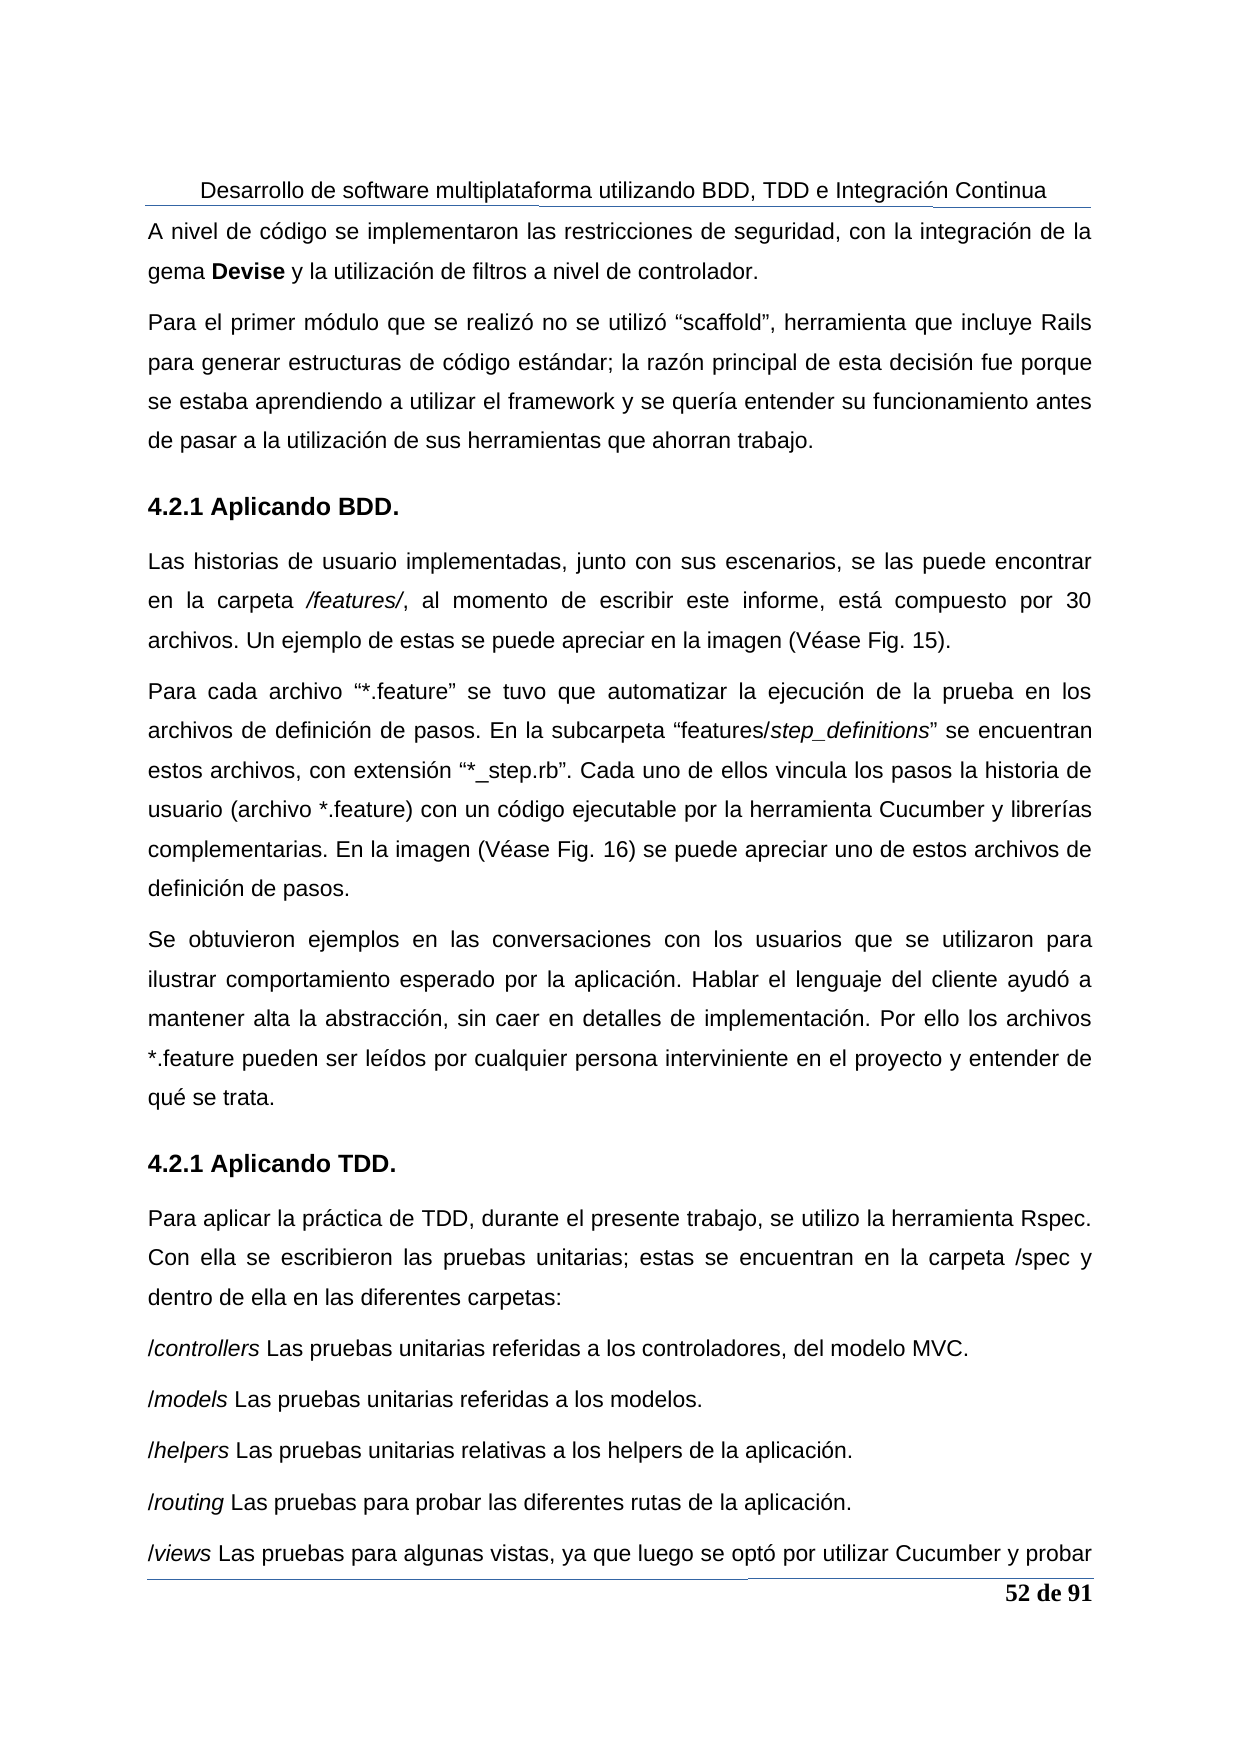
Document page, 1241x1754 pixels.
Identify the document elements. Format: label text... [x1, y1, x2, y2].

text /routing Las pruebas para probar las diferentes rutas de la aplicación. [148, 1488, 1093, 1515]
text Las historias de usuario implementadas, junto con sus escenarios, se las puede encontrar en la carpeta /features/, al momento de escribir este informe, está compuesto por 30 archivos. Un ejemplo de estas se puede apreciar en la imagen (Véase Fig. 15). [148, 548, 1093, 653]
text Para aplicar la práctica de TDD, durante el presente trabajo, se utilizo la herramienta Rspec. Con ella se escribieron las pruebas unitarias; estas se encuentran en la carpeta /spec y dentro de ella en las diferentes carpetas: [148, 1204, 1093, 1310]
text /helpers Las pruebas unitarias relativas a los helpers de la aplicación. [148, 1437, 1093, 1463]
text Para el primer módulo que se realizó no se utilizó “scaffold”, herramienta que incluye Rails para generar estructuras de código estándar; la razón principal de esta decisión fue porque se estaba aprendiendo a utilizar el framework y se quería entender su funcionamiento antes de pasar a la utilización de sus herramientas que ahorran trabajo. [148, 309, 1093, 454]
text /views Las pruebas para algunas vistas, ya que luego se optó por utilizar Cucumber y probar [148, 1540, 1093, 1566]
text Para cada archivo “*.feature” se tuvo que automatizar la ejecución de la prueba en los archivos de definición de pasos. En la subcarpeta “features/step_definitions” se encuentran estos archivos, con extensión “*_step.rb”. Cada uno de ellos vincula los pasos la historia de usuario (archivo *.feature) con un código ejecutable por la herramienta Cucumber y librerías complementarias. En la imagen (Véase Fig. 16) se puede apreciar uno de estos archivos de definición de pasos. [148, 678, 1093, 902]
text /models Las pruebas unitarias referidas a los modelos. [148, 1386, 1093, 1412]
text A nivel de código se implementaron las restricciones de seguridad, con la integración de la gema Devise y la utilización de filtros a nivel de controlador. [148, 218, 1093, 284]
subtitle 4.2.1 Aplicando TDD. [148, 1149, 1093, 1178]
subtitle 4.2.1 Aplicando BDD. [148, 492, 1093, 521]
text Se obtuvieron ejemplos en las conversaciones con los usuarios que se utilizaron para ilustrar comportamiento esperado por la aplicación. Hablar el lenguaje del cliente ayudó a mantener alta la abstracción, sin caer en detalles de implementación. Por ello los archivos *.feature pueden ser leídos por cualquier persona interviniente en el proyecto y entender de qué se trata. [148, 926, 1093, 1111]
text /controllers Las pruebas unitarias referidas a los controladores, del modelo MVC. [148, 1335, 1093, 1361]
